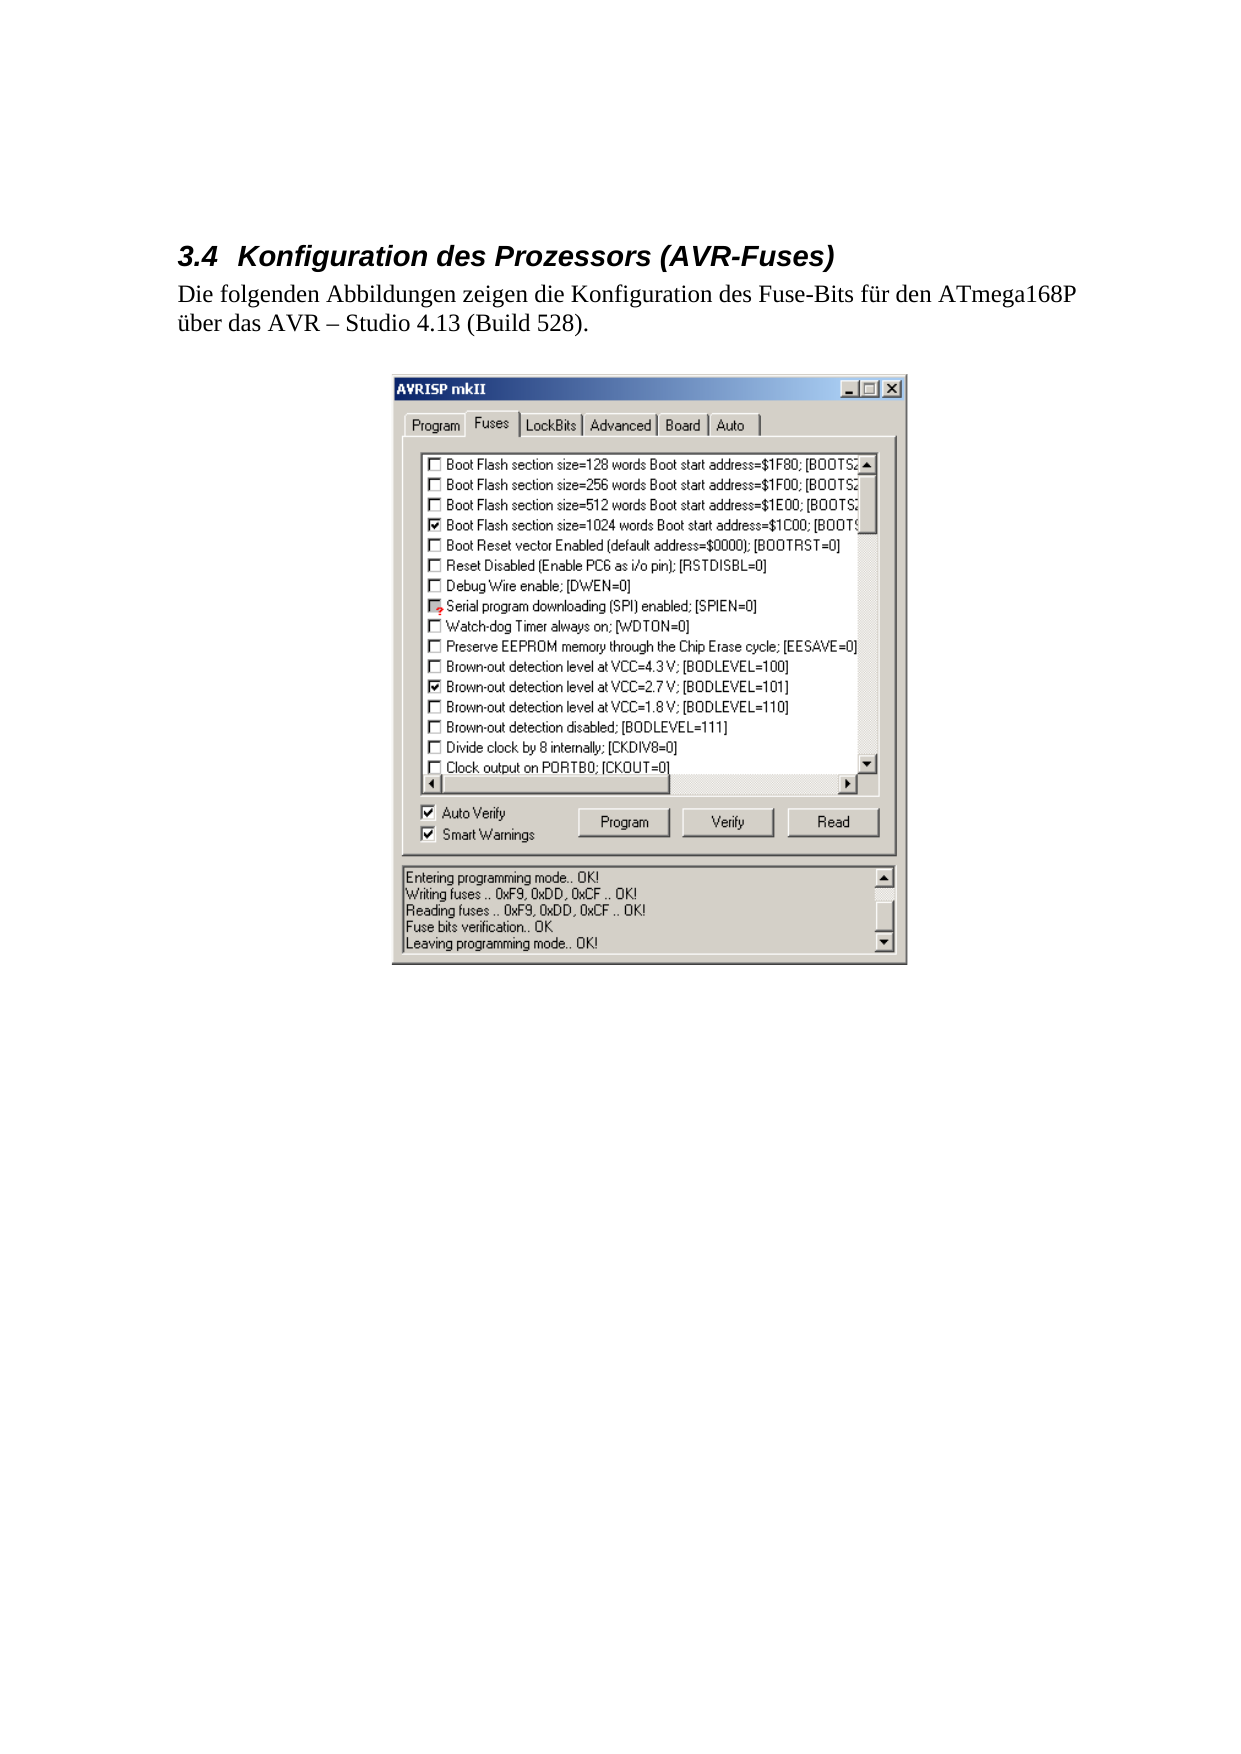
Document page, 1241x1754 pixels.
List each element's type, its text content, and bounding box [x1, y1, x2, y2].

subtitle Konfiguration des Prozessors (AVR-Fuses) [177, 239, 1122, 273]
picture [391, 374, 908, 965]
text Die folgenden Abbildungen zeigen die Konfiguration des Fuse-Bits für den ATmega168P über das AVR – Studio 4.13 (Build 528). [177, 279, 1122, 337]
